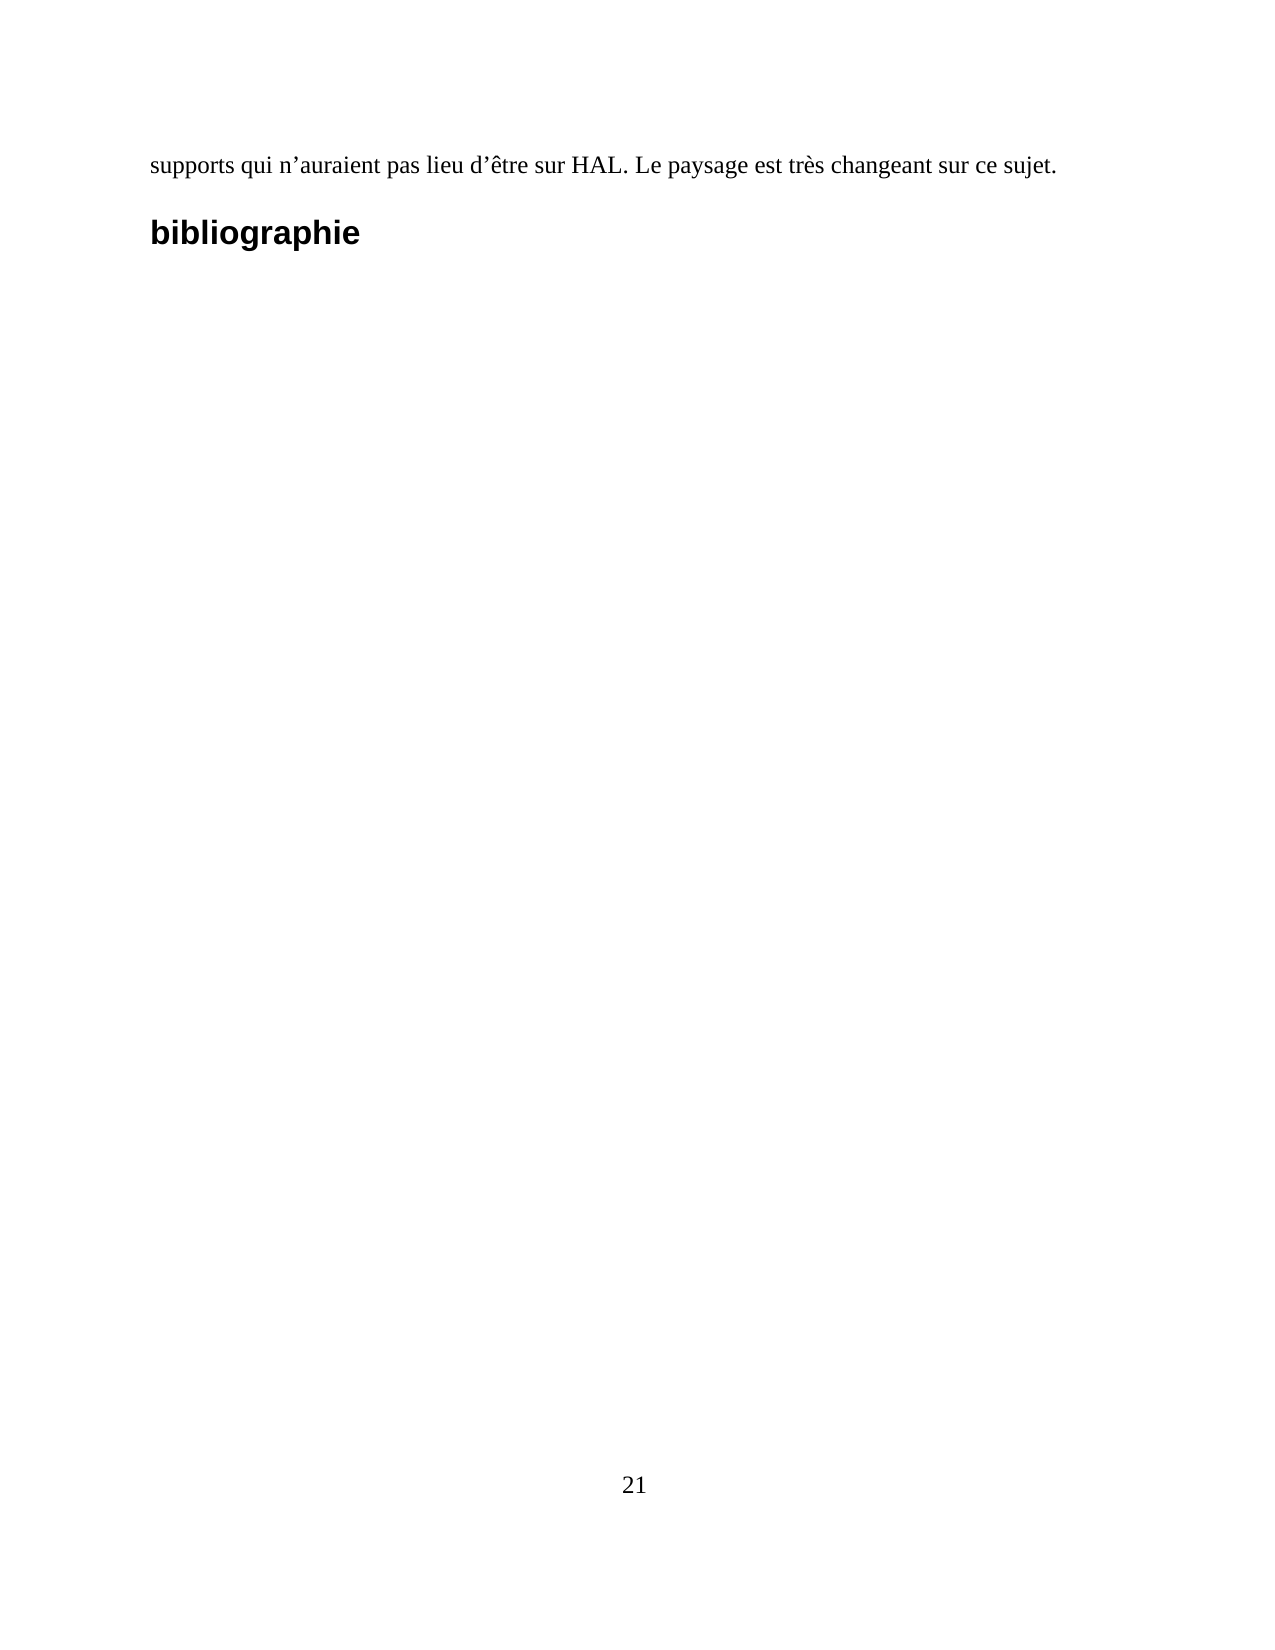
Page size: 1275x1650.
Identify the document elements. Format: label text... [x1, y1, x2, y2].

subtitle bibliographie [150, 213, 1125, 251]
text supports qui n’auraient pas lieu d’être sur HAL. Le paysage est très changeant sur ce sujet. [150, 150, 1125, 179]
